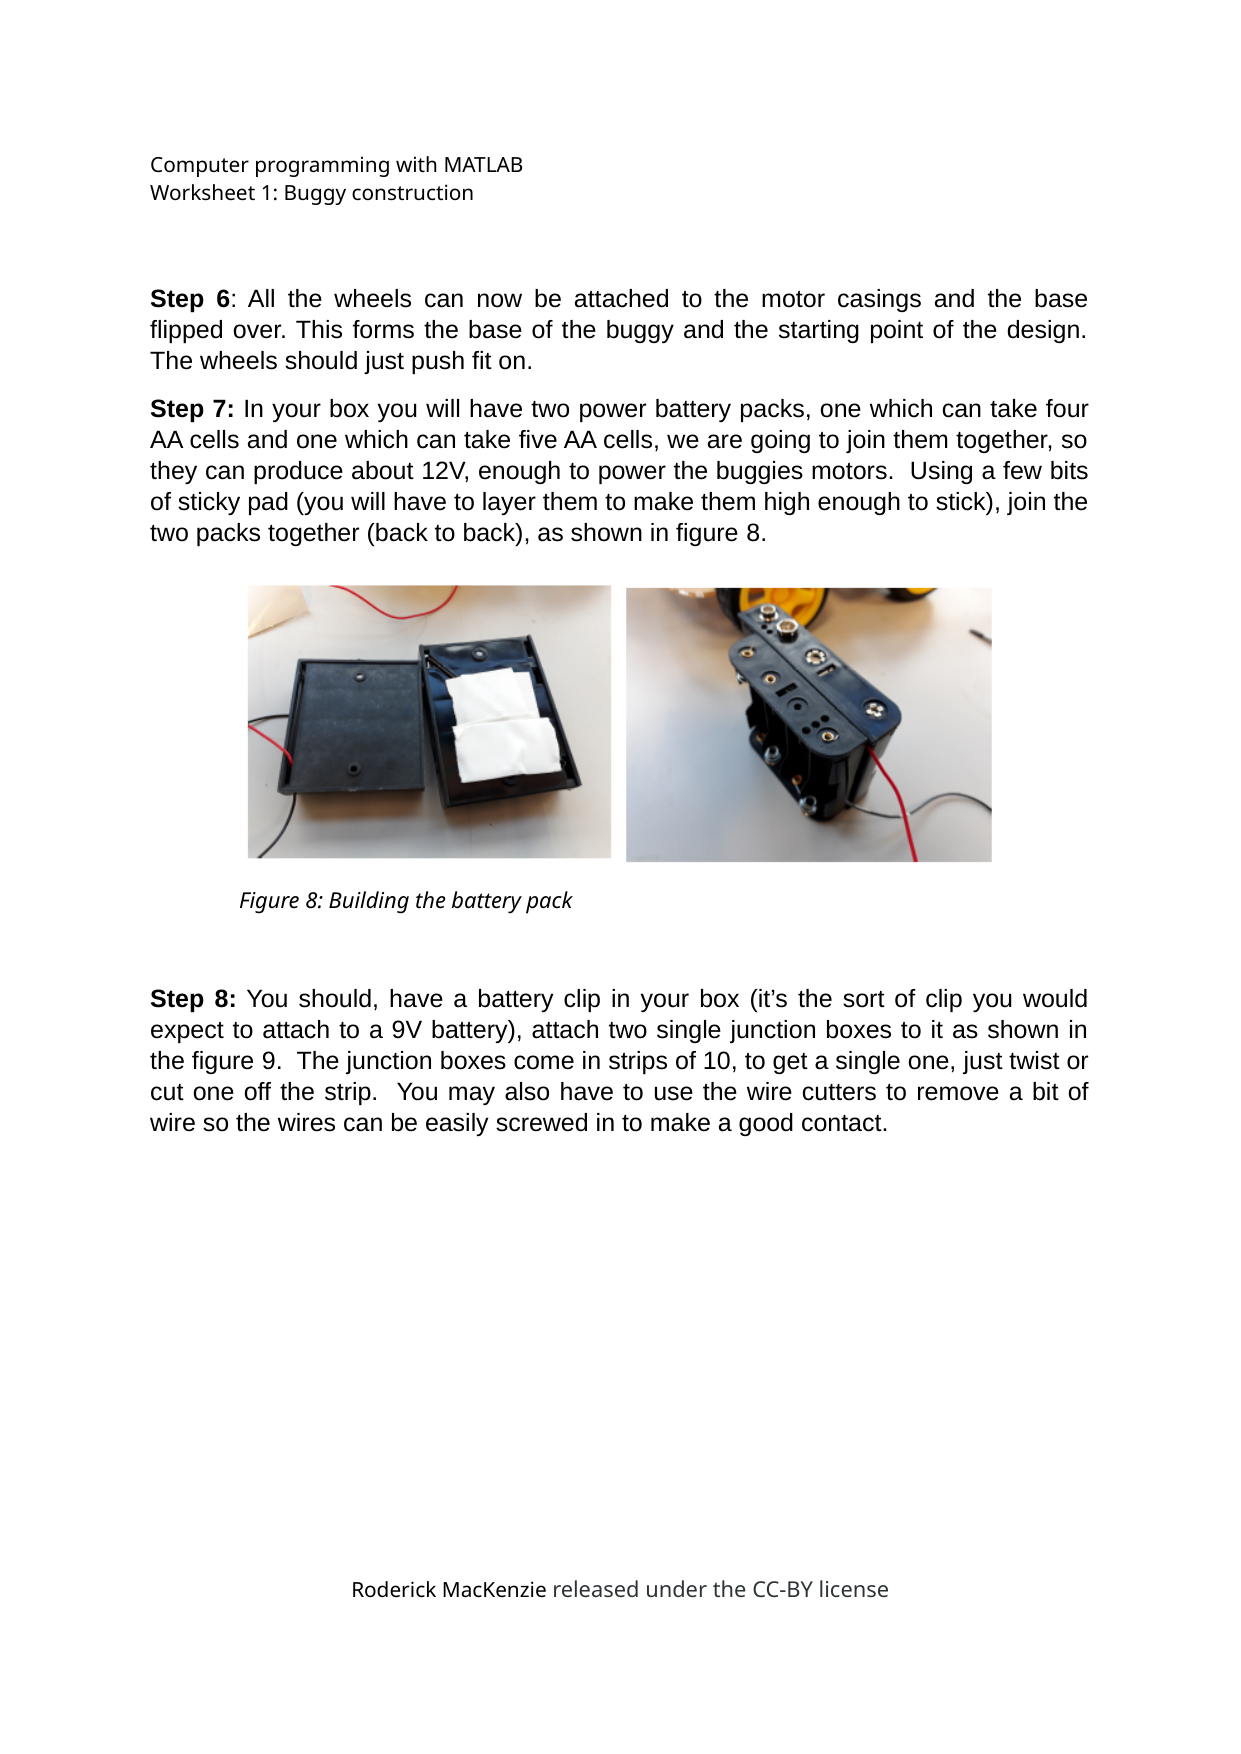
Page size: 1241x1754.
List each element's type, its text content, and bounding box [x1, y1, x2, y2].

text Figure 8: Building the battery pack [239, 876, 1001, 915]
picture [238, 578, 1002, 876]
text Step 7: In your box you will have two power battery packs, one which can take four AA cells and one which can take five AA cells, we are going to join them together, so they can produce about 12V, enough to power the buggies motors. Using a few bits of sticky pad (you will have to layer them to make them high enough to stick), join the two packs together (back to back), as shown in figure 8. [150, 394, 1090, 547]
text Step 8: You should, have a battery clip in your box (it’s the sort of clip you would expect to attach to a 9V battery), attach two single junction boxes to it as shown in the figure 9. The junction boxes come in strips of 10, to get a single one, just twist or cut one off the strip. You may also have to use the wire cutters to remove a bit of wire so the wires can be easily screwed in to make a good contact. [150, 984, 1090, 1137]
text Step 6: All the wheels can now be attached to the motor casings and the base flipped over. This forms the base of the buggy and the starting point of the design. The wheels should just push fit on. [150, 284, 1090, 375]
